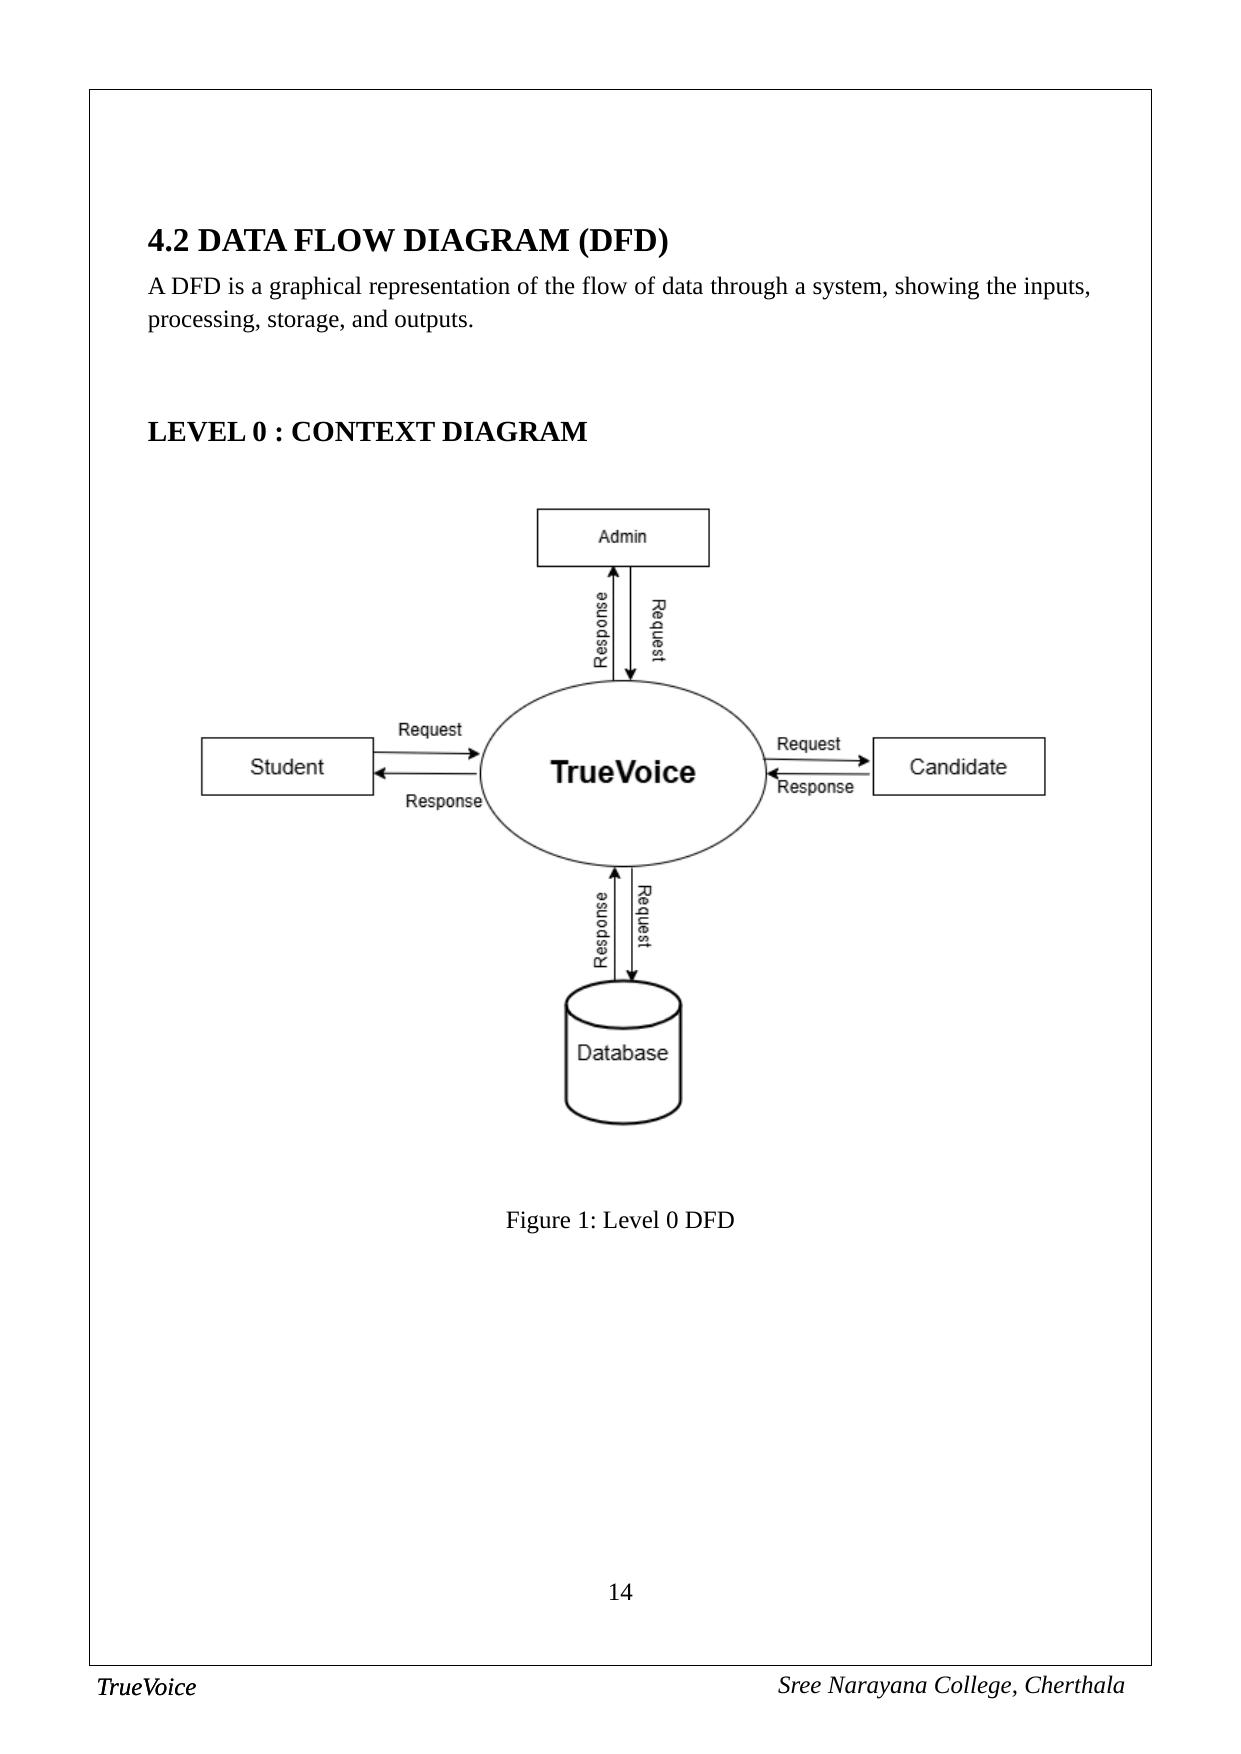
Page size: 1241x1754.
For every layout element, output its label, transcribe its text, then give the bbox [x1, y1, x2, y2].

subtitle 4.2 DATA FLOW DIAGRAM (DFD) [148, 220, 1092, 259]
text Figure 1: Level 0 DFD [148, 1189, 1092, 1234]
picture [147, 463, 1093, 1189]
subtitle LEVEL 0 : CONTEXT DIAGRAM [148, 414, 1092, 447]
text A DFD is a graphical representation of the flow of data through a system, showing the inputs, processing, storage, and outputs. [148, 271, 1092, 333]
